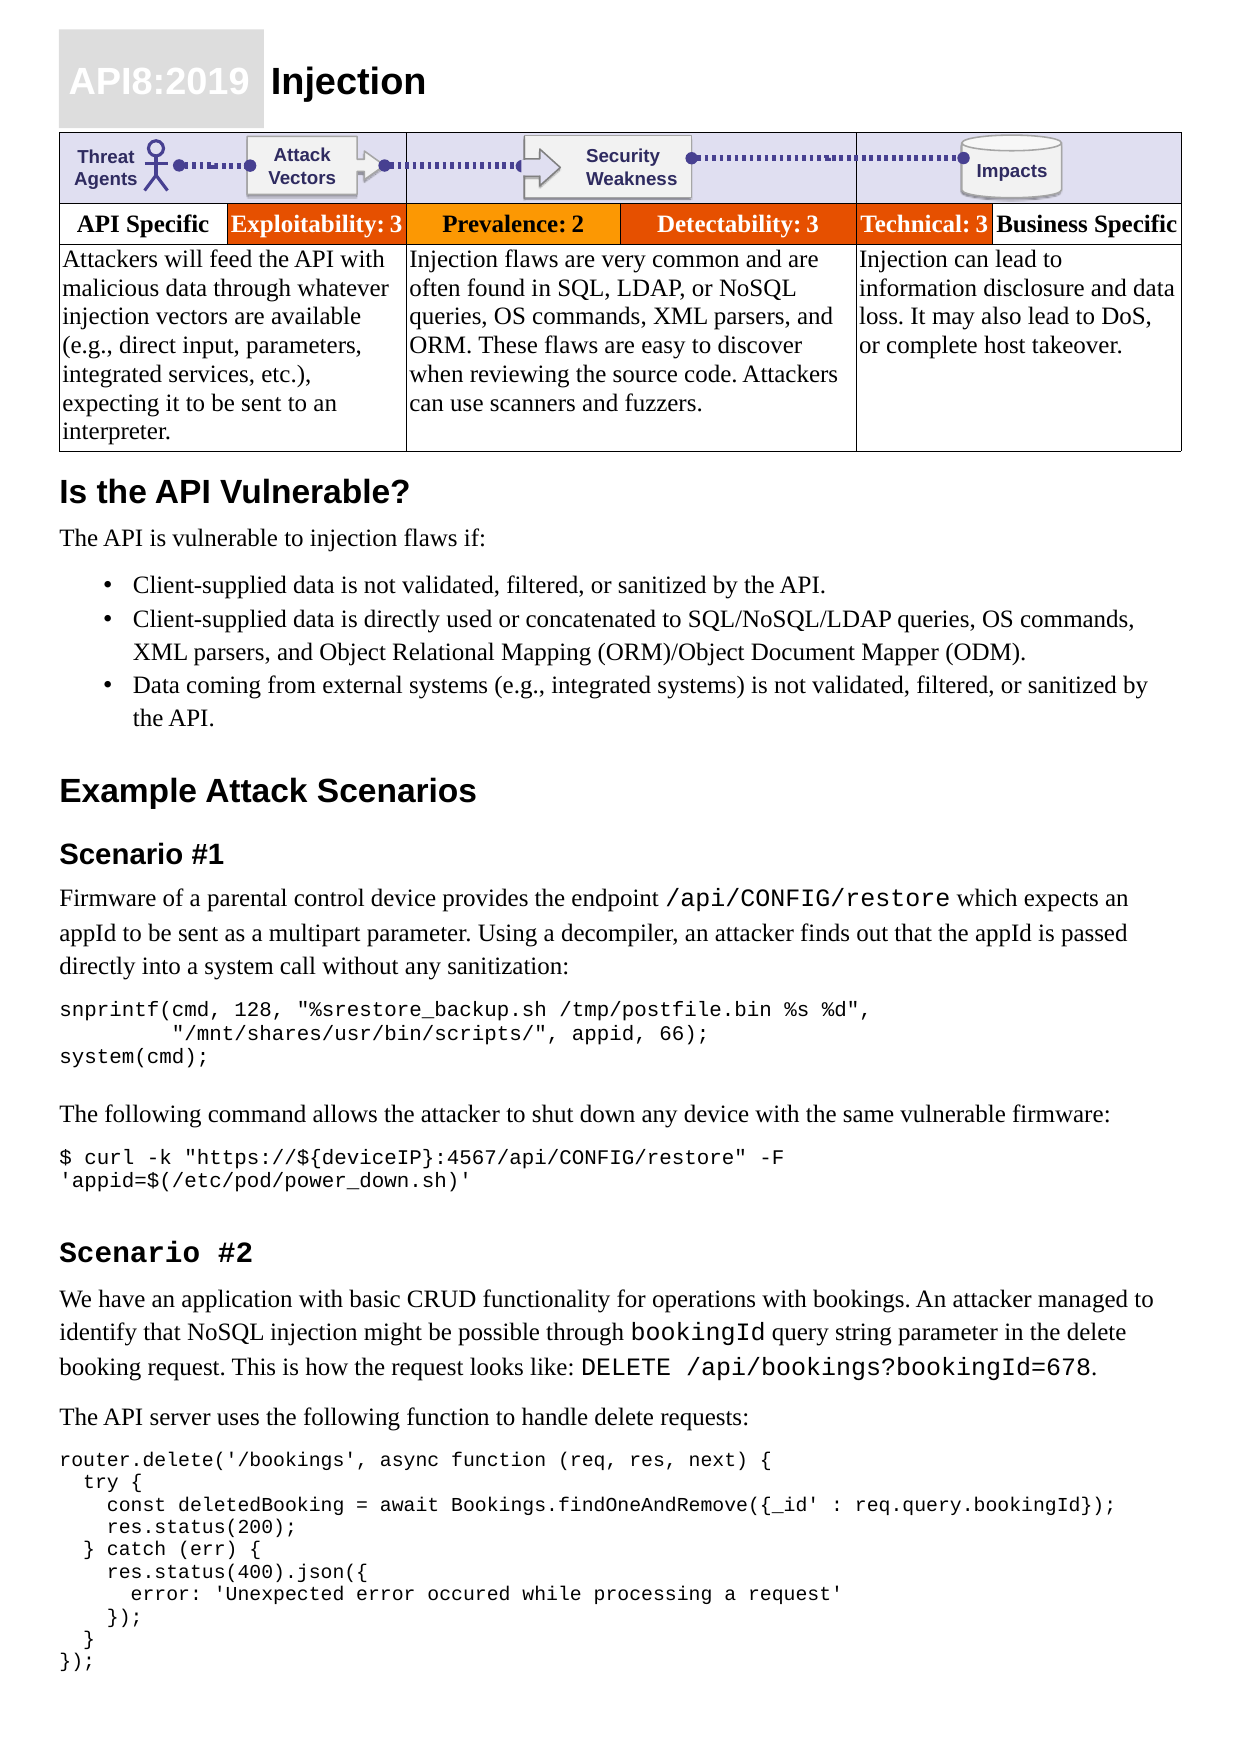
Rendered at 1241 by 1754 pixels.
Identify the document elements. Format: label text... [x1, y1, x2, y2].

table_cell Attackers will feed the API with malicious data through whatever injection vectors are available (e.g., direct input, parameters, integrated services, etc.), expecting it to be sent to an interpreter. [60, 245, 406, 451]
text router.delete('/bookings', async function (req, res, next) { [59, 1450, 1181, 1472]
subtitle Scenario #1 [59, 837, 1181, 871]
table_cell Business Specific [993, 204, 1181, 244]
text const deletedBooking = await Bookings.findOneAndRemove({_id' : req.query.bookingId}); [59, 1494, 1181, 1517]
text "/mnt/shares/usr/bin/scripts/", appid, 66); [59, 1022, 1181, 1046]
list Client-supplied data is directly used or concatenated to SQL/NoSQL/LDAP queries, OS commands, XML parsers, and Object Relational Mapping (ORM)/Object Document Mapper (ODM). [103, 604, 1181, 665]
table_cell API Specific [60, 204, 227, 244]
text } }); [59, 1629, 1181, 1674]
subtitle Example Attack Scenarios [59, 771, 1181, 810]
text snprintf(cmd, 128, "%srestore_backup.sh /tmp/postfile.bin %s %d", [59, 999, 1181, 1022]
text The API is vulnerable to injection flaws if: [59, 523, 1181, 552]
text res.status(400).json({ [59, 1562, 1181, 1584]
table_header [60, 133, 227, 203]
text }); [59, 1607, 1181, 1629]
table_header [857, 133, 992, 203]
text system(cmd); [59, 1046, 1181, 1070]
table_cell Exploitability: 3 [228, 204, 406, 244]
text The following command allows the attacker to shut down any device with the same vulnerable firmware: [59, 1099, 1181, 1128]
table_cell Injection can lead to information disclosure and data loss. It may also lead to DoS, or complete host takeover. [857, 245, 1181, 451]
table_cell Detectability: 3 [621, 204, 856, 244]
text Firmware of a parental control device provides the endpoint /api/CONFIG/restore which expects an appId to be sent as a multipart parameter. Using a decompiler, an attacker finds out that the appId is passed directly into a system call without any sanitization: [59, 883, 1181, 980]
table_cell Prevalence: 2 [407, 204, 620, 244]
table_header [620, 133, 856, 203]
list Data coming from external systems (e.g., integrated systems) is not validated, filtered, or sanitized by the API. [103, 670, 1181, 731]
text } catch (err) { [59, 1539, 1181, 1562]
table_header [407, 133, 620, 203]
text try { [59, 1472, 1181, 1494]
table_header [227, 133, 406, 203]
text We have an application with basic CRUD functionality for operations with bookings. An attacker managed to identify that NoSQL injection might be possible through bookingId query string parameter in the delete booking request. This is how the request looks like: DELETE /api/bookings?bookingId=678. [59, 1284, 1181, 1383]
text error: 'Unexpected error occured while processing a request' [59, 1584, 1181, 1607]
table_cell Technical: 3 [857, 204, 992, 244]
list Client-supplied data is not validated, filtered, or sanitized by the API. [103, 571, 1181, 599]
text $ curl -k "https://${deviceIP}:4567/api/CONFIG/restore" -F 'appid=$(/etc/pod/power_down.sh)' [59, 1147, 1181, 1194]
text The API server uses the following function to handle delete requests: [59, 1402, 1181, 1431]
table_cell Injection flaws are very common and are often found in SQL, LDAP, or NoSQL queries, OS commands, XML parsers, and ORM. These flaws are easy to discover when reviewing the source code. Attackers can use scanners and fuzzers. [407, 245, 856, 451]
table_header [992, 133, 1181, 203]
subtitle Is the API Vulnerable? [59, 472, 1181, 511]
subtitle Scenario #2 [59, 1238, 1181, 1272]
text res.status(200); [59, 1517, 1181, 1539]
